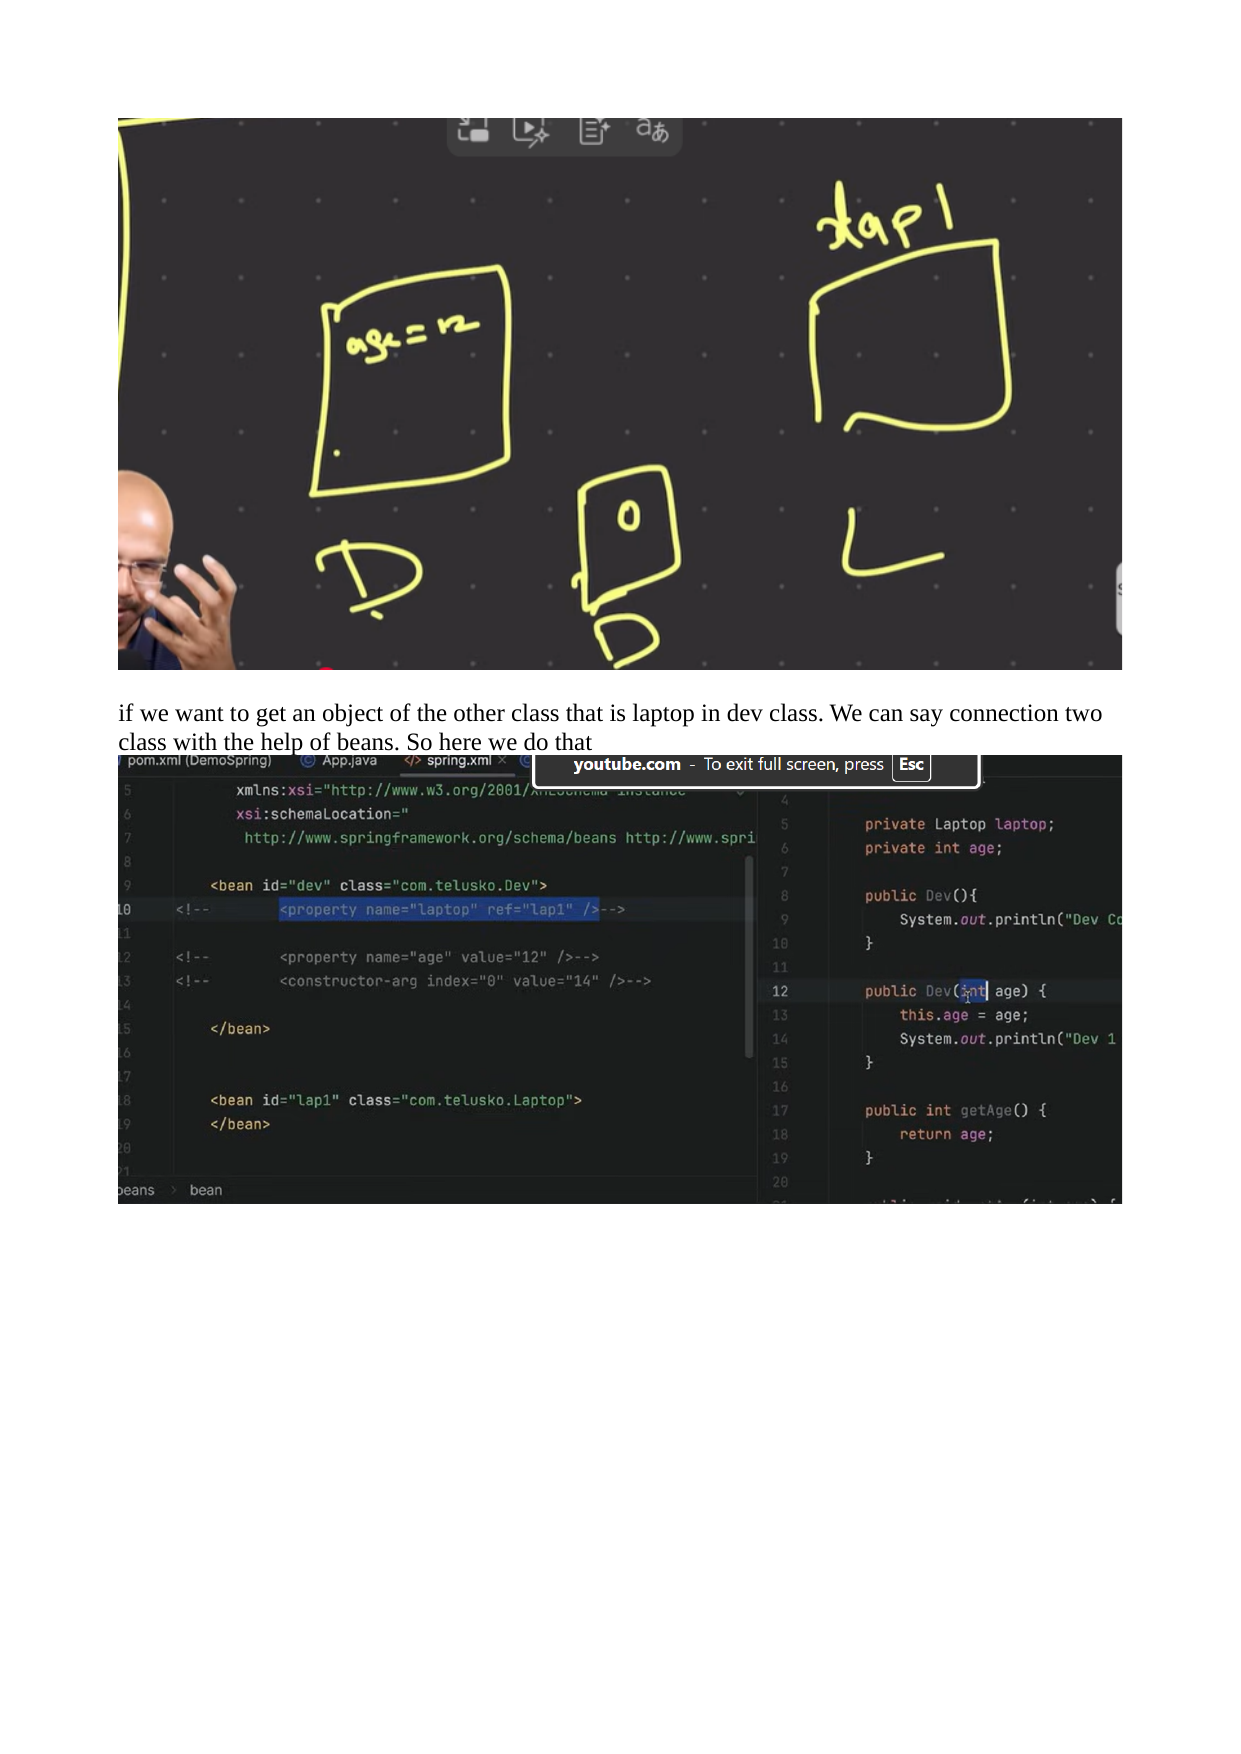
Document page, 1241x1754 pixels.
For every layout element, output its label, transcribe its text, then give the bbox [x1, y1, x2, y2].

picture [118, 755, 1123, 1204]
text if we want to get an object of the other class that is laptop in dev class. We can say connection two class with the help of beans. So here we do that [118, 698, 1122, 755]
picture [118, 118, 1123, 670]
